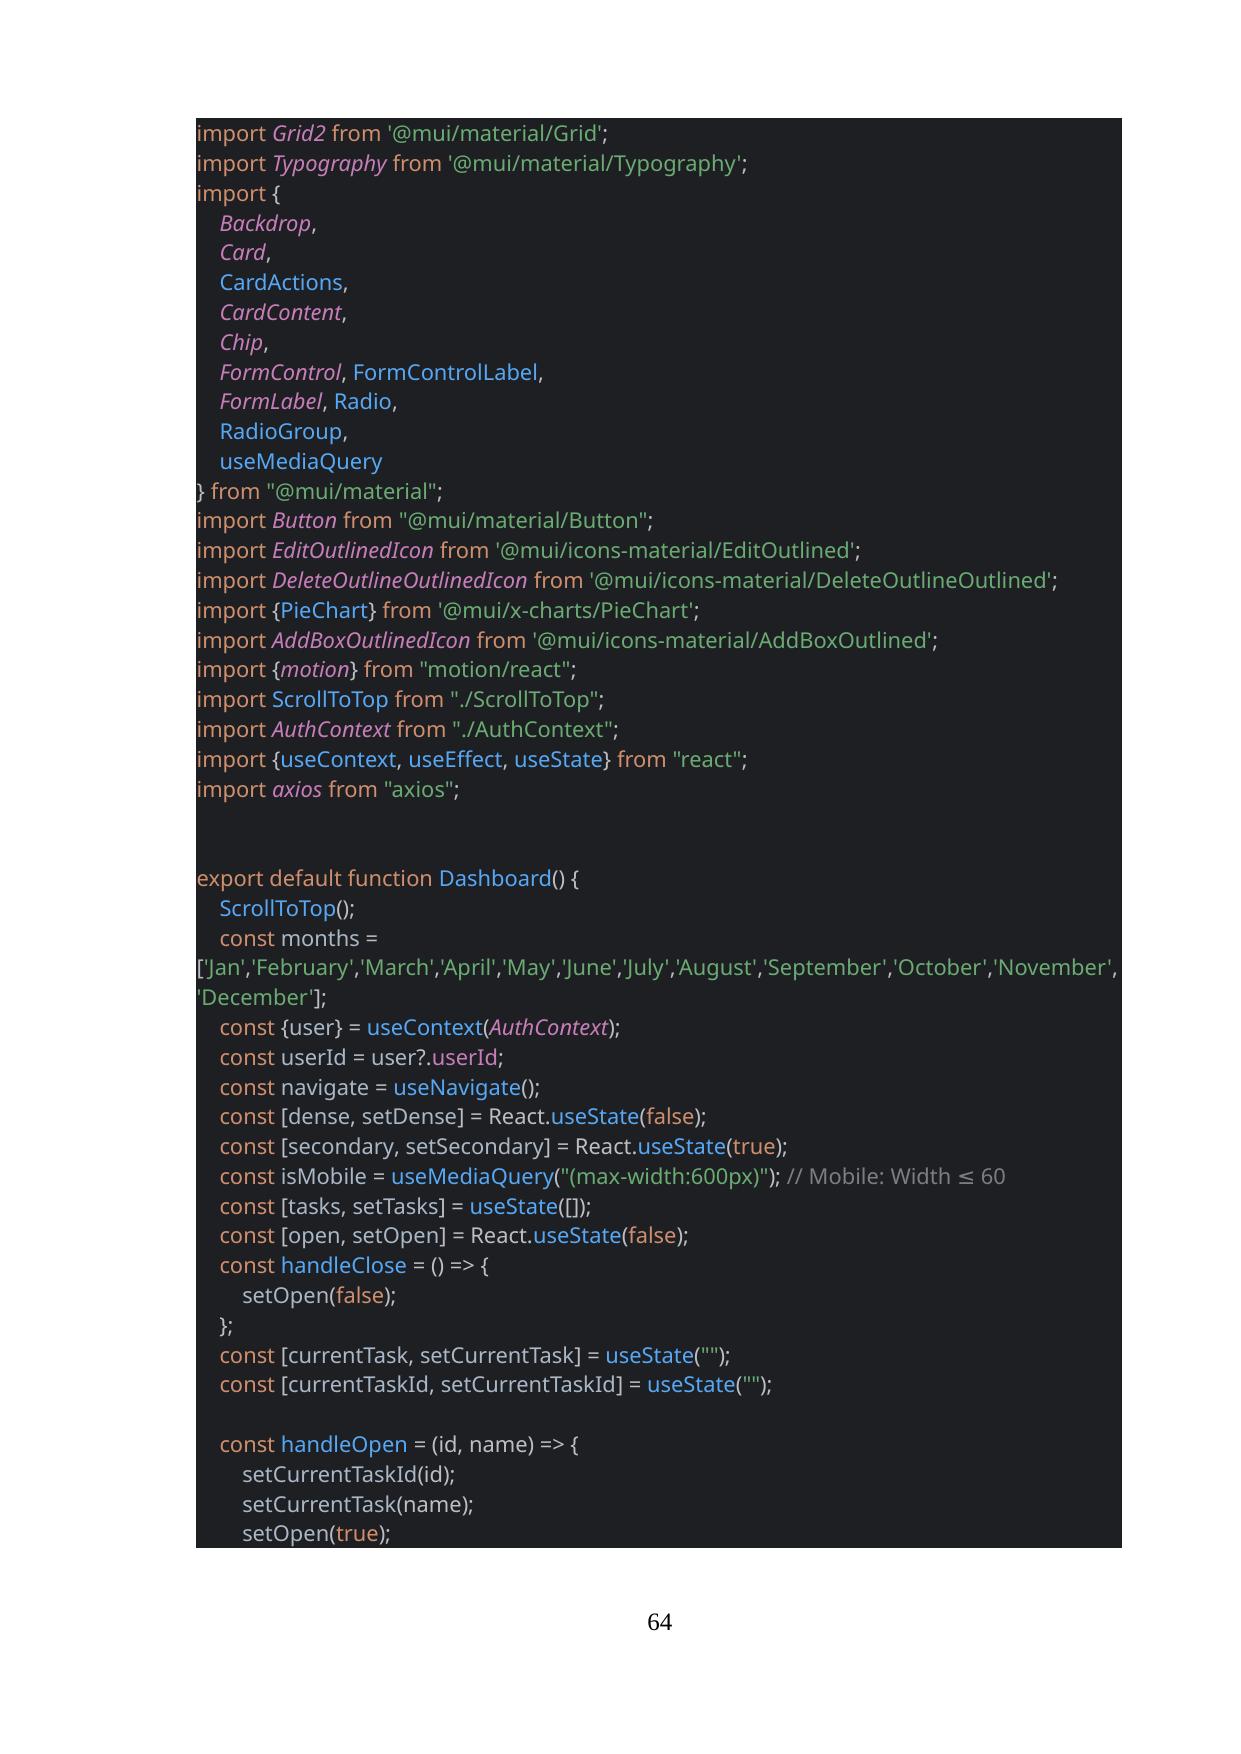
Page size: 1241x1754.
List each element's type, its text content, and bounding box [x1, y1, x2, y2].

text import Grid2 from '@mui/material/Grid'; import Typography from '@mui/material/Typography'; import { Backdrop, Card, CardActions, CardContent, Chip, FormControl, FormControlLabel, FormLabel, Radio, RadioGroup, useMediaQuery } from "@mui/material"; import Button from "@mui/material/Button"; import EditOutlinedIcon from '@mui/icons-material/EditOutlined'; import DeleteOutlineOutlinedIcon from '@mui/icons-material/DeleteOutlineOutlined'; import {PieChart} from '@mui/x-charts/PieChart'; import AddBoxOutlinedIcon from '@mui/icons-material/AddBoxOutlined'; import {motion} from "motion/react"; import ScrollToTop from "./ScrollToTop"; import AuthContext from "./AuthContext"; import {useContext, useEffect, useState} from "react"; import axios from "axios"; export default function Dashboard() { ScrollToTop(); const months = ['Jan','February','March','April','May','June','July','August','September','October','November','December']; const {user} = useContext(AuthContext); const userId = user?.userId; const navigate = useNavigate(); const [dense, setDense] = React.useState(false); const [secondary, setSecondary] = React.useState(true); const isMobile = useMediaQuery("(max-width:600px)"); // Mobile: Width ≤ 60 const [tasks, setTasks] = useState([]); const [open, setOpen] = React.useState(false); const handleClose = () => { setOpen(false); }; const [currentTask, setCurrentTask] = useState(""); const [currentTaskId, setCurrentTaskId] = useState(""); const handleOpen = (id, name) => { setCurrentTaskId(id); setCurrentTask(name); setOpen(true); [196, 118, 1122, 1548]
